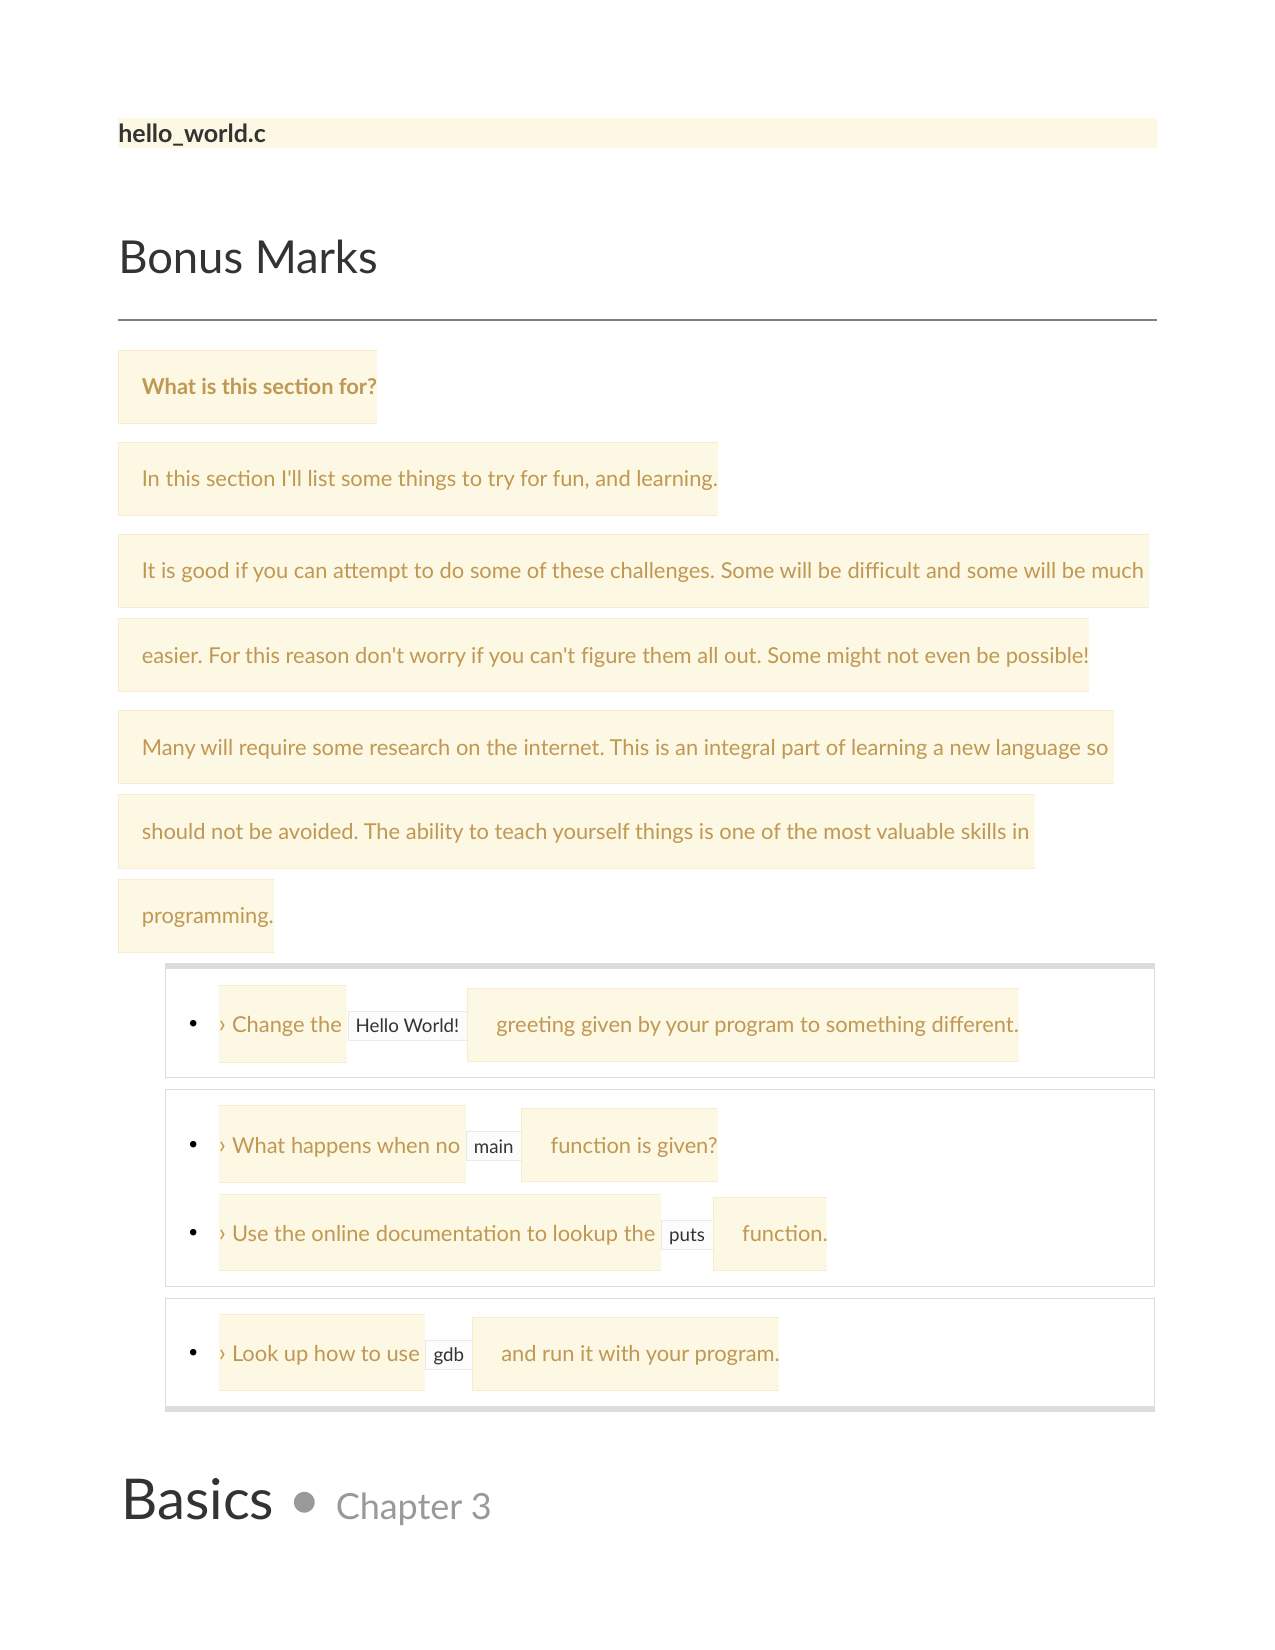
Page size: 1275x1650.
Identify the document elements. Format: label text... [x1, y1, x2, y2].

subtitle Bonus Marks [118, 229, 1157, 283]
text What is this section for? [118, 349, 1157, 423]
list › Look up how to use gdb and run it with your program. [166, 1299, 1154, 1406]
text Many will require some research on the internet. This is an integral part of learning a new language so should not be avoided. The ability to teach yourself things is one of the most valuable skills in programming. [118, 710, 1157, 952]
list › Change the Hello World! greeting given by your program to something different. [166, 969, 1154, 1077]
text It is good if you can attempt to do some of these challenges. Some will be difficult and some will be much easier. For this reason don't worry if you can't figure them all out. Some might not even be possible! [118, 534, 1157, 691]
text Basics • Chapter 3 [121, 1424, 1154, 1532]
text In this section I'll list some things to try for fun, and learning. [119, 442, 1157, 515]
list › Use the online documentation to lookup the puts function. [166, 1178, 1154, 1286]
subtitle hello_world.c [118, 118, 1157, 148]
list › What happens when no main function is given? [166, 1090, 1154, 1178]
